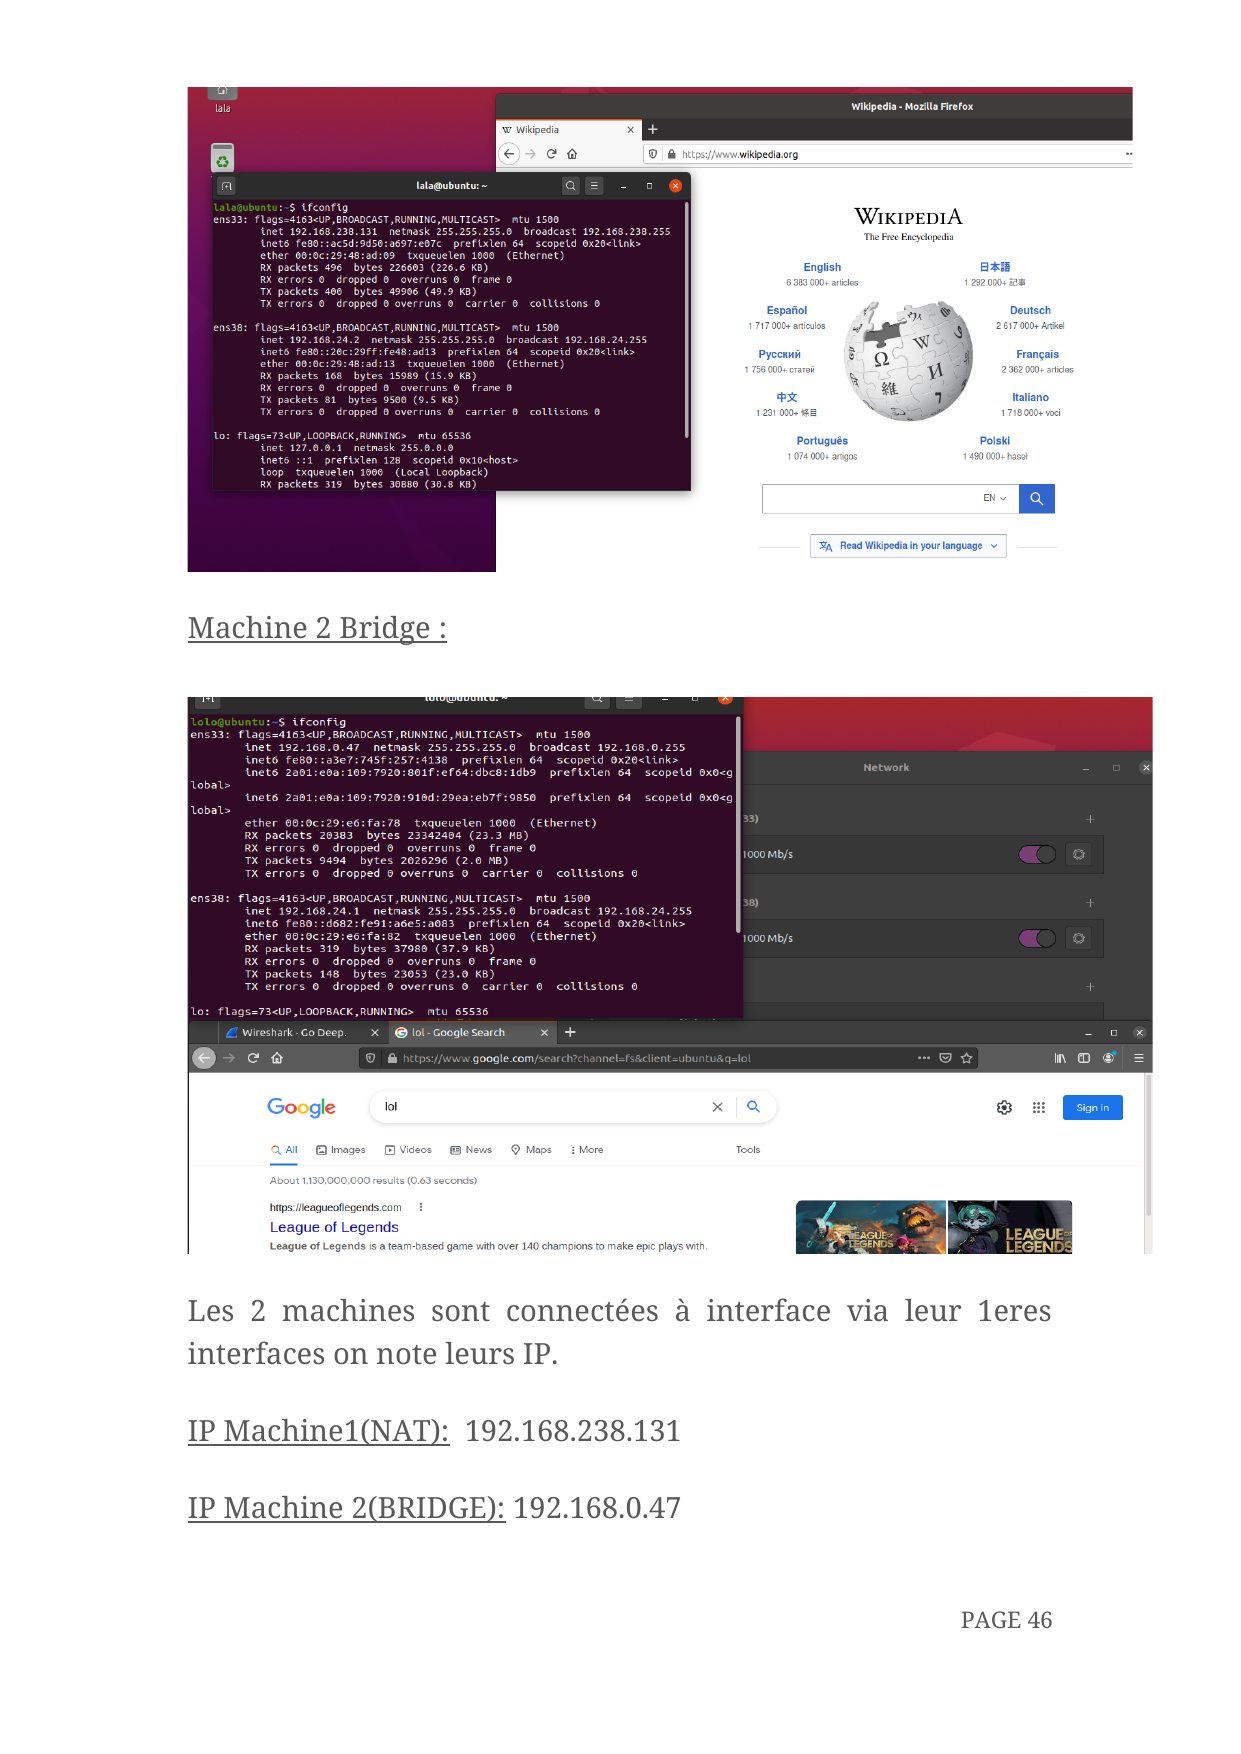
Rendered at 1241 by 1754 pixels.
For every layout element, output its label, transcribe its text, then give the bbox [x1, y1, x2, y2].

text Les 2 machines sont connectées à interface via leur 1eres interfaces on note leurs IP. [187, 1290, 1053, 1373]
text Machine 2 Bridge : [187, 608, 1053, 647]
text IP Machine 2(BRIDGE): 192.168.0.47 [187, 1487, 1053, 1527]
text IP Machine1(NAT): 192.168.238.131 [187, 1410, 1053, 1450]
